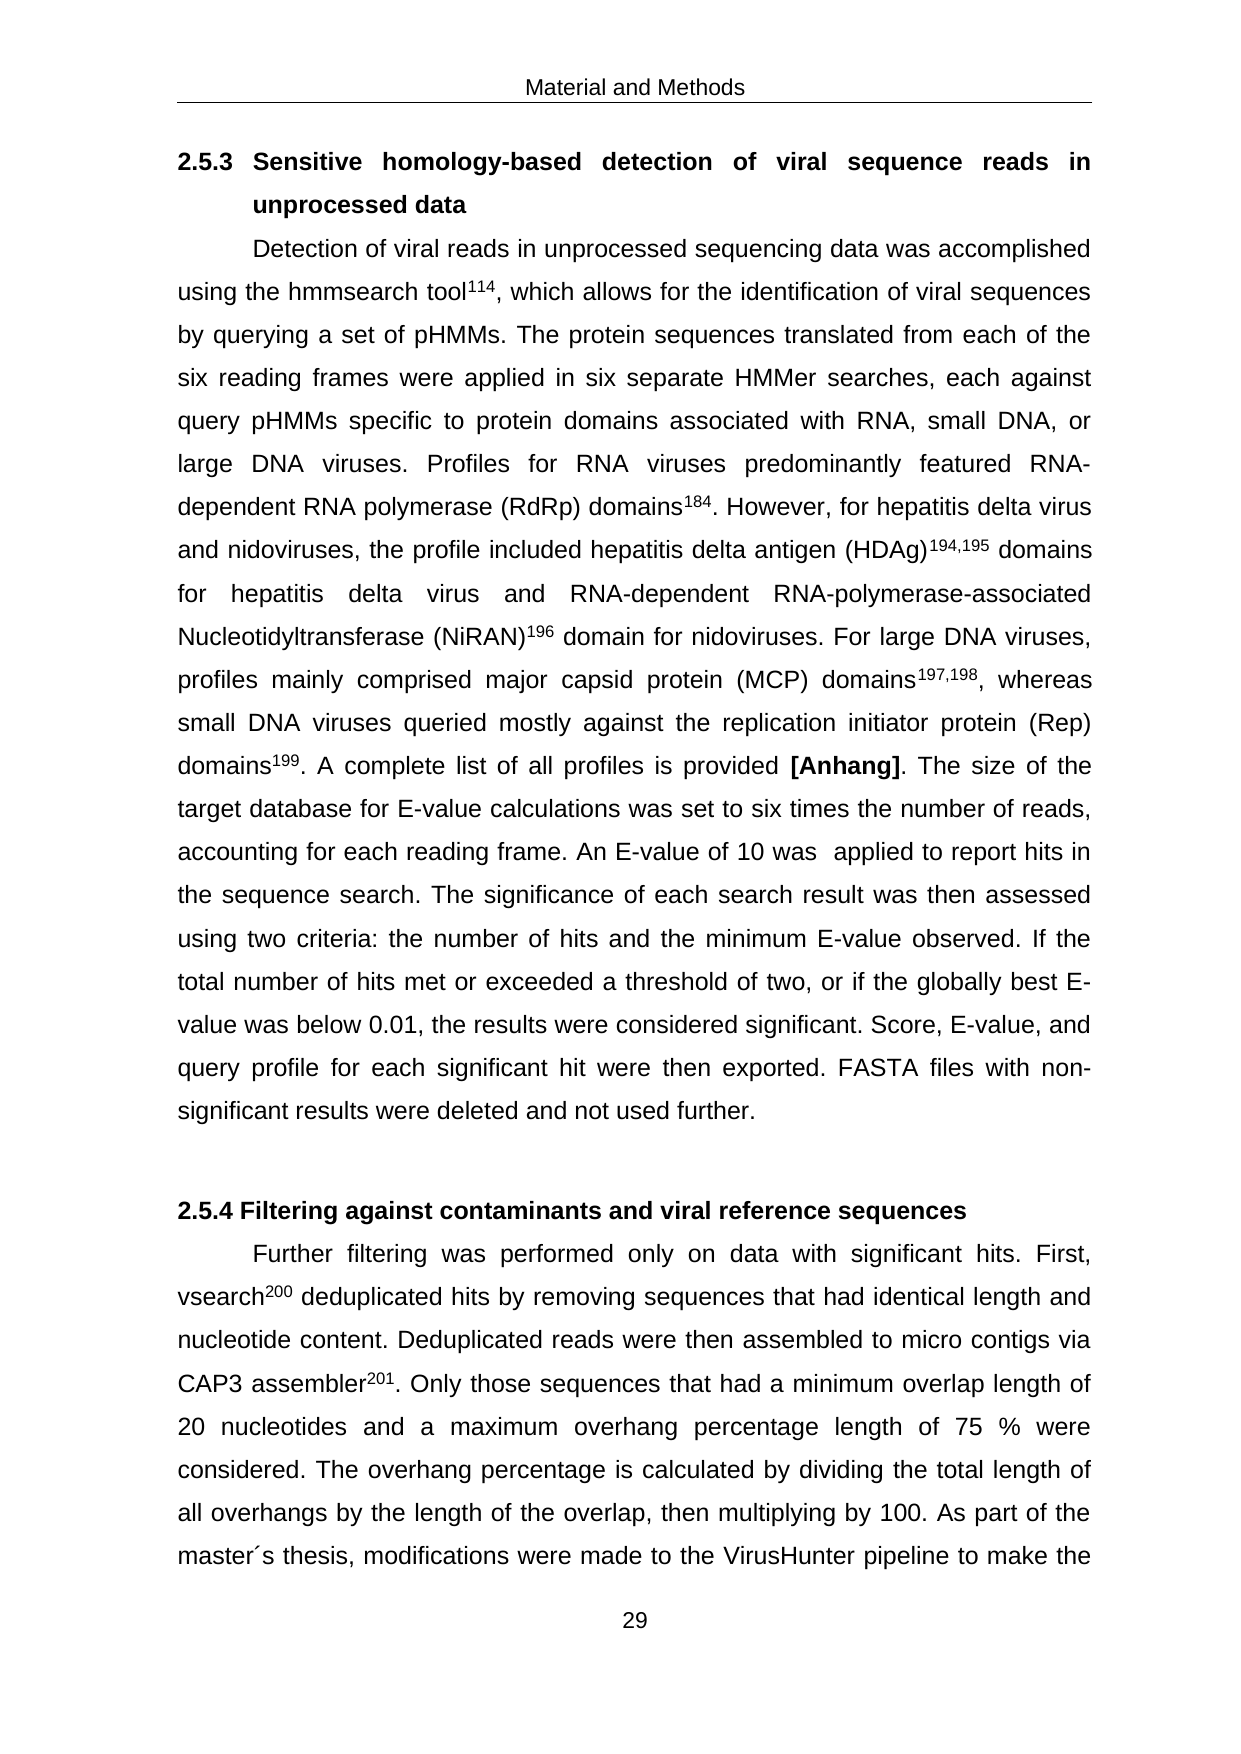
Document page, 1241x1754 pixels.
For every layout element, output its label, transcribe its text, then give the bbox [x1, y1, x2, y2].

subtitle 2.5.3 Sensitive homology-based detection of viral sequence reads in unprocessed data [177, 147, 1092, 219]
text Further filtering was performed only on data with significant hits. First, vsearch200 deduplicated hits by removing sequences that had identical length and nucleotide content. Deduplicated reads were then assembled to micro contigs via CAP3 assembler201. Only those sequences that had a minimum overlap length of 20 nucleotides and a maximum overhang percentage length of 75 % were considered. The overhang percentage is calculated by dividing the total length of all overhangs by the length of the overlap, then multiplying by 100. As part of the master´s thesis, modifications were made to the VirusHunter pipeline to make the [177, 1239, 1092, 1570]
subtitle 2.5.4 Filtering against contaminants and viral reference sequences [177, 1196, 1092, 1225]
text Detection of viral reads in unprocessed sequencing data was accomplished using the hmmsearch tool114, which allows for the identification of viral sequences by querying a set of pHMMs. The protein sequences translated from each of the six reading frames were applied in six separate HMMer searches, each against query pHMMs specific to protein domains associated with RNA, small DNA, or large DNA viruses. Profiles for RNA viruses predominantly featured RNA-dependent RNA polymerase (RdRp) domains184. However, for hepatitis delta virus and nidoviruses, the profile included hepatitis delta antigen (HDAg)194,195 domains for hepatitis delta virus and RNA-dependent RNA-polymerase-associated Nucleotidyltransferase (NiRAN)196 domain for nidoviruses. For large DNA viruses, profiles mainly comprised major capsid protein (MCP) domains197,198, whereas small DNA viruses queried mostly against the replication initiator protein (Rep) domains199. A complete list of all profiles is provided [Anhang]. The size of the target database for E-value calculations was set to six times the number of reads, accounting for each reading frame. An E-value of 10 was applied to report hits in the sequence search. The significance of each search result was then assessed using two criteria: the number of hits and the minimum E-value observed. If the total number of hits met or exceeded a threshold of two, or if the globally best E-value was below 0.01, the results were considered significant. Score, E-value, and query profile for each significant hit were then exported. FASTA files with non-significant results were deleted and not used further. [177, 234, 1092, 1125]
